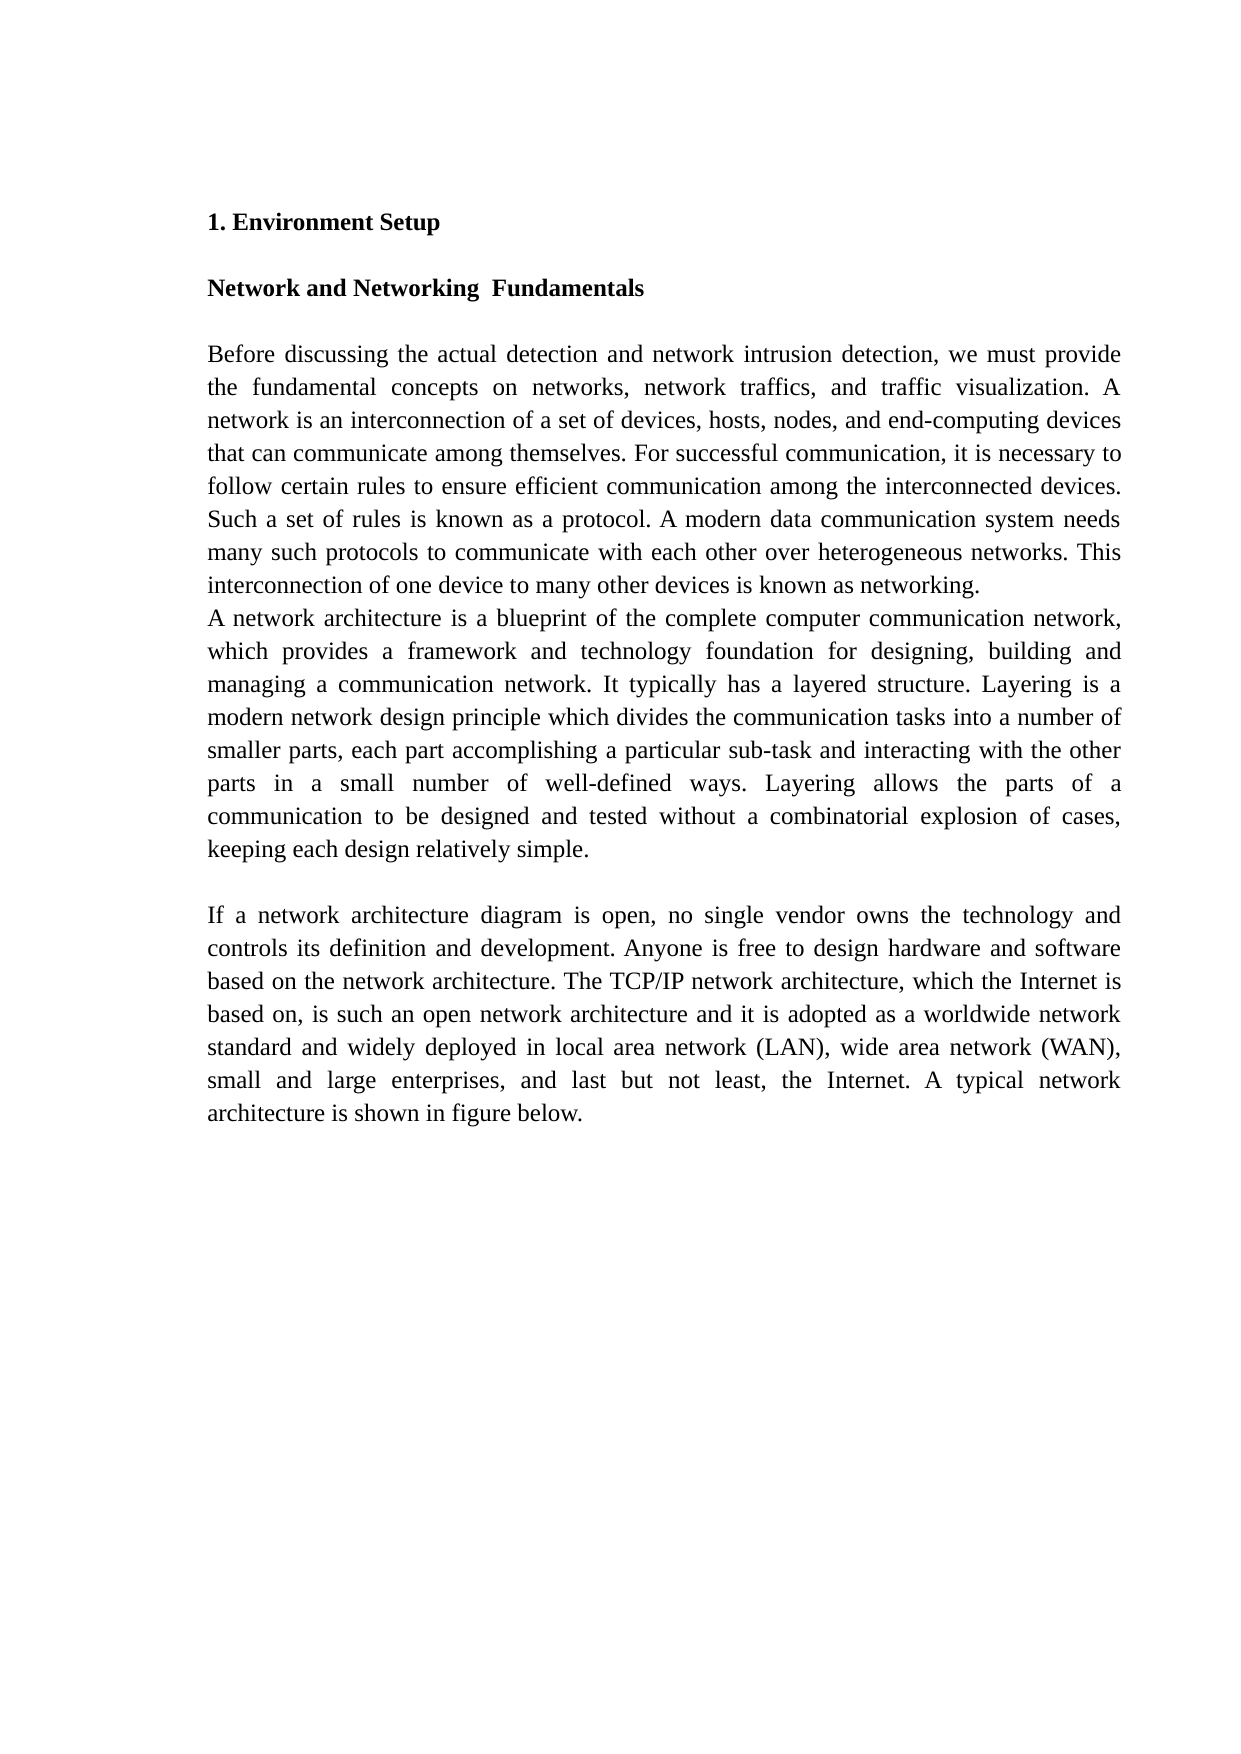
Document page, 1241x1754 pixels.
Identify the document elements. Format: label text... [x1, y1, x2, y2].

text Before discussing the actual detection and network intrusion detection, we must provide the fundamental concepts on networks, network traffics, and traffic visualization. A network is an interconnection of a set of devices, hosts, nodes, and end-computing devices that can communicate among themselves. For successful communication, it is necessary to follow certain rules to ensure efficient communication among the interconnected devices. Such a set of rules is known as a protocol. A modern data communication system needs many such protocols to communicate with each other over heterogeneous networks. This interconnection of one device to many other devices is known as networking. [207, 339, 1122, 599]
text 1. Environment Setup [207, 207, 1122, 236]
text Network and Networking Fundamentals [207, 273, 1122, 302]
text If a network architecture diagram is open, no single vendor owns the technology and controls its definition and development. Anyone is free to design hardware and software based on the network architecture. The TCP/IP network architecture, which the Internet is based on, is such an open network architecture and it is adopted as a worldwide network standard and widely deployed in local area network (LAN), wide area network (WAN), small and large enterprises, and last but not least, the Internet. A typical network architecture is shown in figure below. [207, 900, 1122, 1127]
text A network architecture is a blueprint of the complete computer communication network, which provides a framework and technology foundation for designing, building and managing a communication network. It typically has a layered structure. Layering is a modern network design principle which divides the communication tasks into a number of smaller parts, each part accomplishing a particular sub-task and interacting with the other parts in a small number of well-defined ways. Layering allows the parts of a communication to be designed and tested without a combinatorial explosion of cases, keeping each design relatively simple. [207, 603, 1122, 863]
